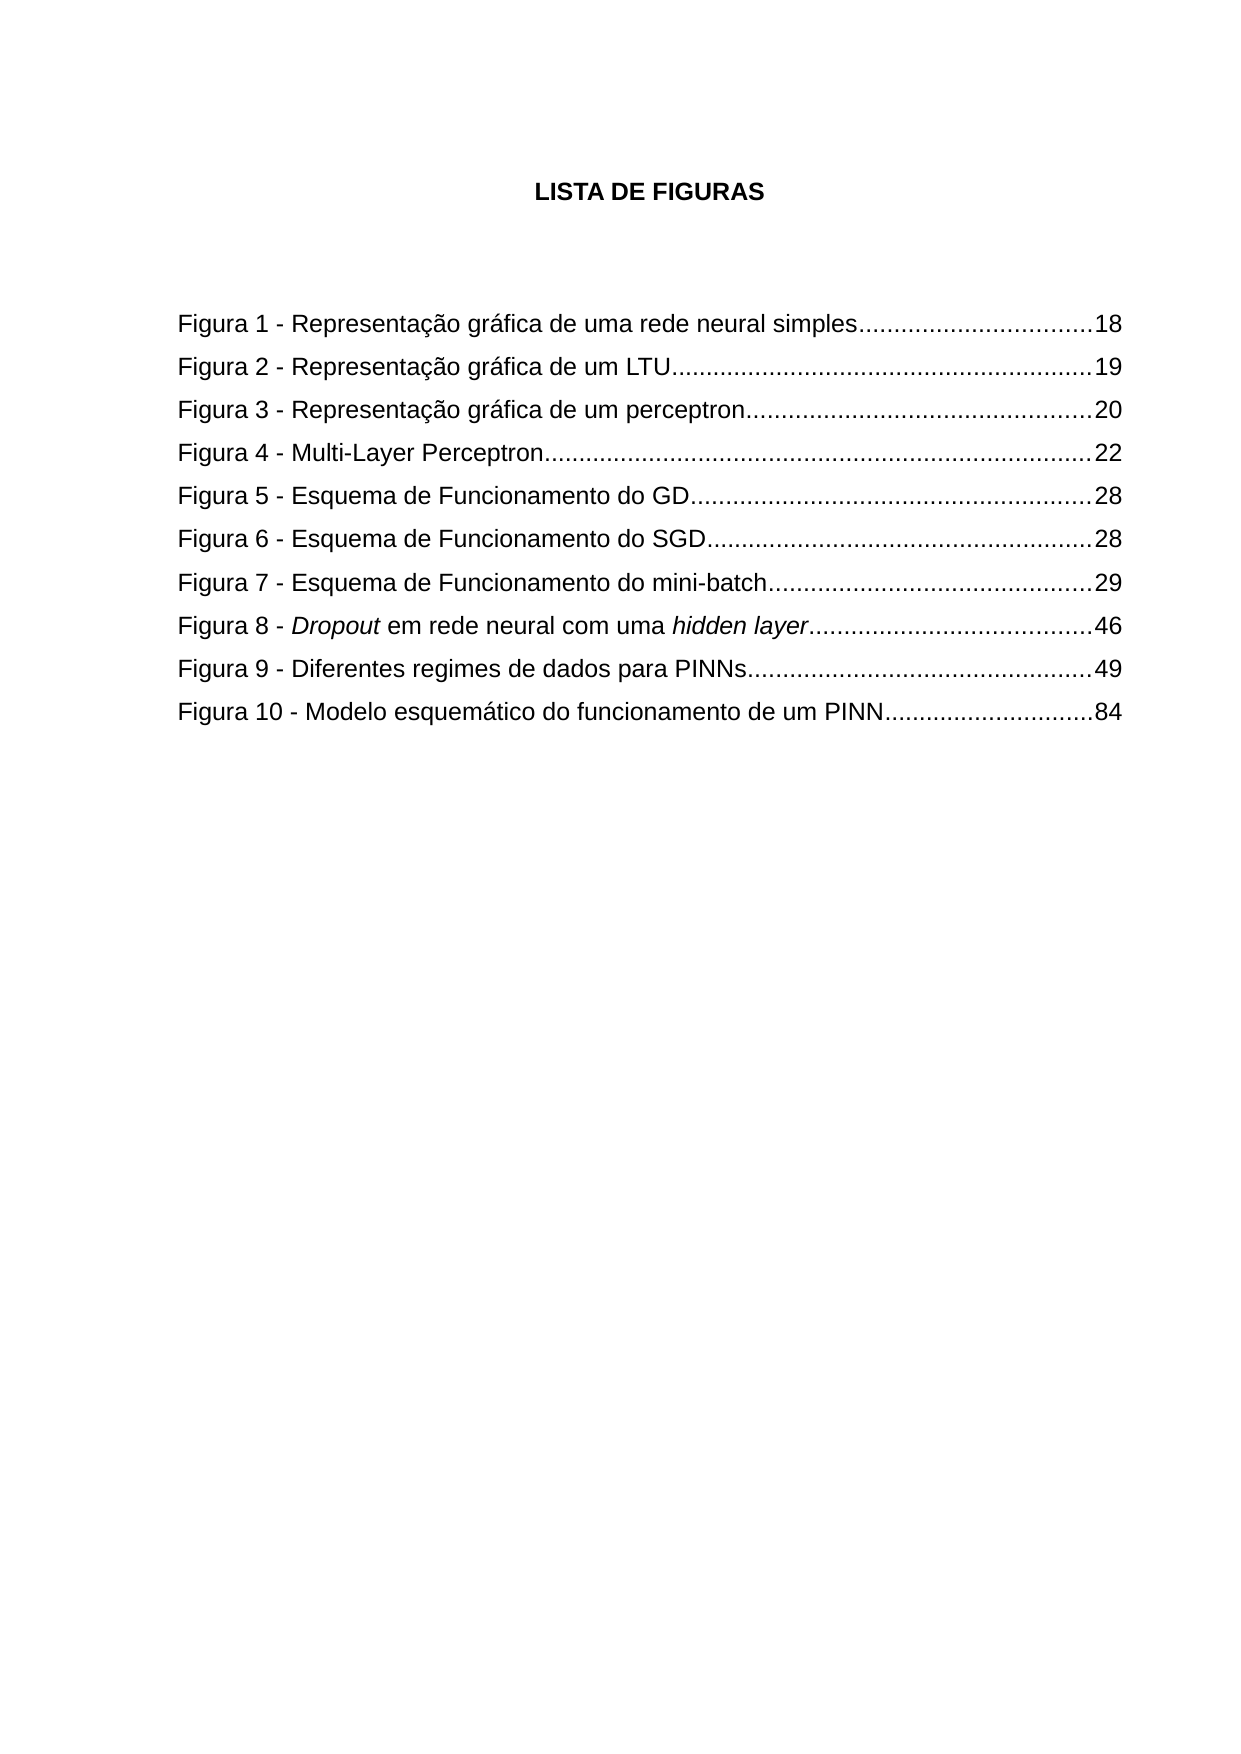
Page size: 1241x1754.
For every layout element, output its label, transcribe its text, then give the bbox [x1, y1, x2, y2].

text Figura 3 - Representação gráfica de um perceptron 20 [177, 395, 1122, 424]
text Figura 10 - Modelo esquemático do funcionamento de um PINN 84 [177, 697, 1122, 726]
text Figura 6 - Esquema de Funcionamento do SGD 28 [177, 524, 1122, 553]
text Figura 2 - Representação gráfica de um LTU 19 [177, 352, 1122, 381]
text Figura 7 - Esquema de Funcionamento do mini-batch 29 [177, 568, 1122, 596]
text Figura 9 - Diferentes regimes de dados para PINNs 49 [177, 654, 1122, 683]
text Figura 4 - Multi-Layer Perceptron 22 [177, 438, 1122, 467]
subtitle LISTA DE FIGURAS [177, 177, 1122, 206]
text Figura 8 - Dropout em rede neural com uma hidden layer 46 [177, 611, 1122, 639]
text Figura 5 - Esquema de Funcionamento do GD 28 [177, 481, 1122, 510]
text Figura 1 - Representação gráfica de uma rede neural simples 18 [177, 309, 1122, 338]
